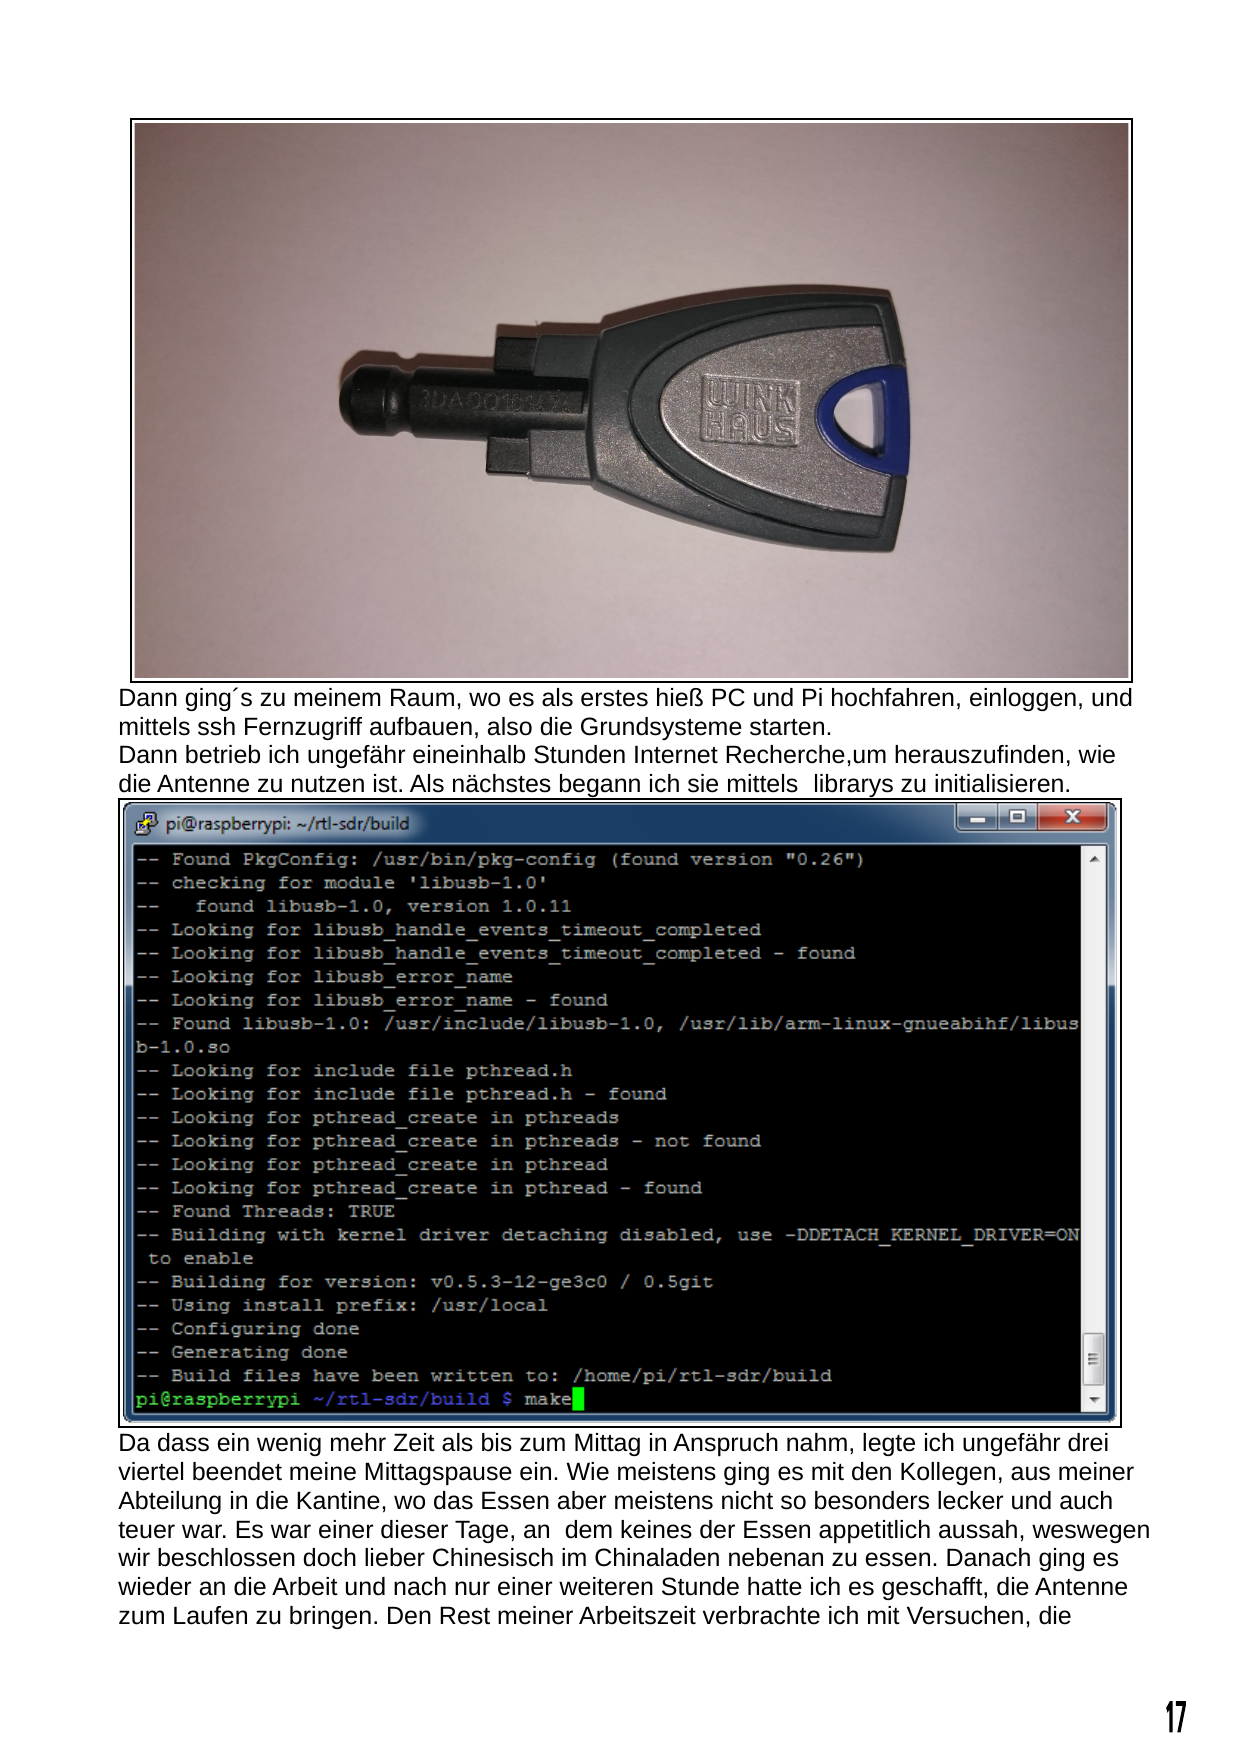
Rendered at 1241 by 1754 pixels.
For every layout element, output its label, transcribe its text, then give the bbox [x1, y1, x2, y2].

picture [134, 123, 1129, 678]
text Dann ging´s zu meinem Raum, wo es als erstes hieß PC und Pi hochfahren, einloggen, und mittels ssh Fernzugriff aufbauen, also die Grundsysteme starten. [118, 118, 1152, 740]
text Da dass ein wenig mehr Zeit als bis zum Mittag in Anspruch nahm, legte ich ungefähr drei viertel beendet meine Mittagspause ein. Wie meistens ging es mit den Kollegen, aus meiner Abteilung in die Kantine, wo das Essen aber meistens nicht so besonders lecker und auch teuer war. Es war einer dieser Tage, an dem keines der Essen appetitlich aussah, weswegen wir beschlossen doch lieber Chinesisch im Chinaladen nebenan zu essen. Danach ging es wieder an die Arbeit und nach nur einer weiteren Stunde hatte ich es geschafft, die Antenne zum Laufen zu bringen. Den Rest meiner Arbeitszeit verbrachte ich mit Versuchen, die [118, 798, 1152, 1629]
picture [123, 802, 1118, 1424]
text Dann betrieb ich ungefähr eineinhalb Stunden Internet Recherche,um herauszufinden, wie die Antenne zu nutzen ist. Als nächstes begann ich sie mittels librarys zu initialisieren. [118, 740, 1152, 798]
